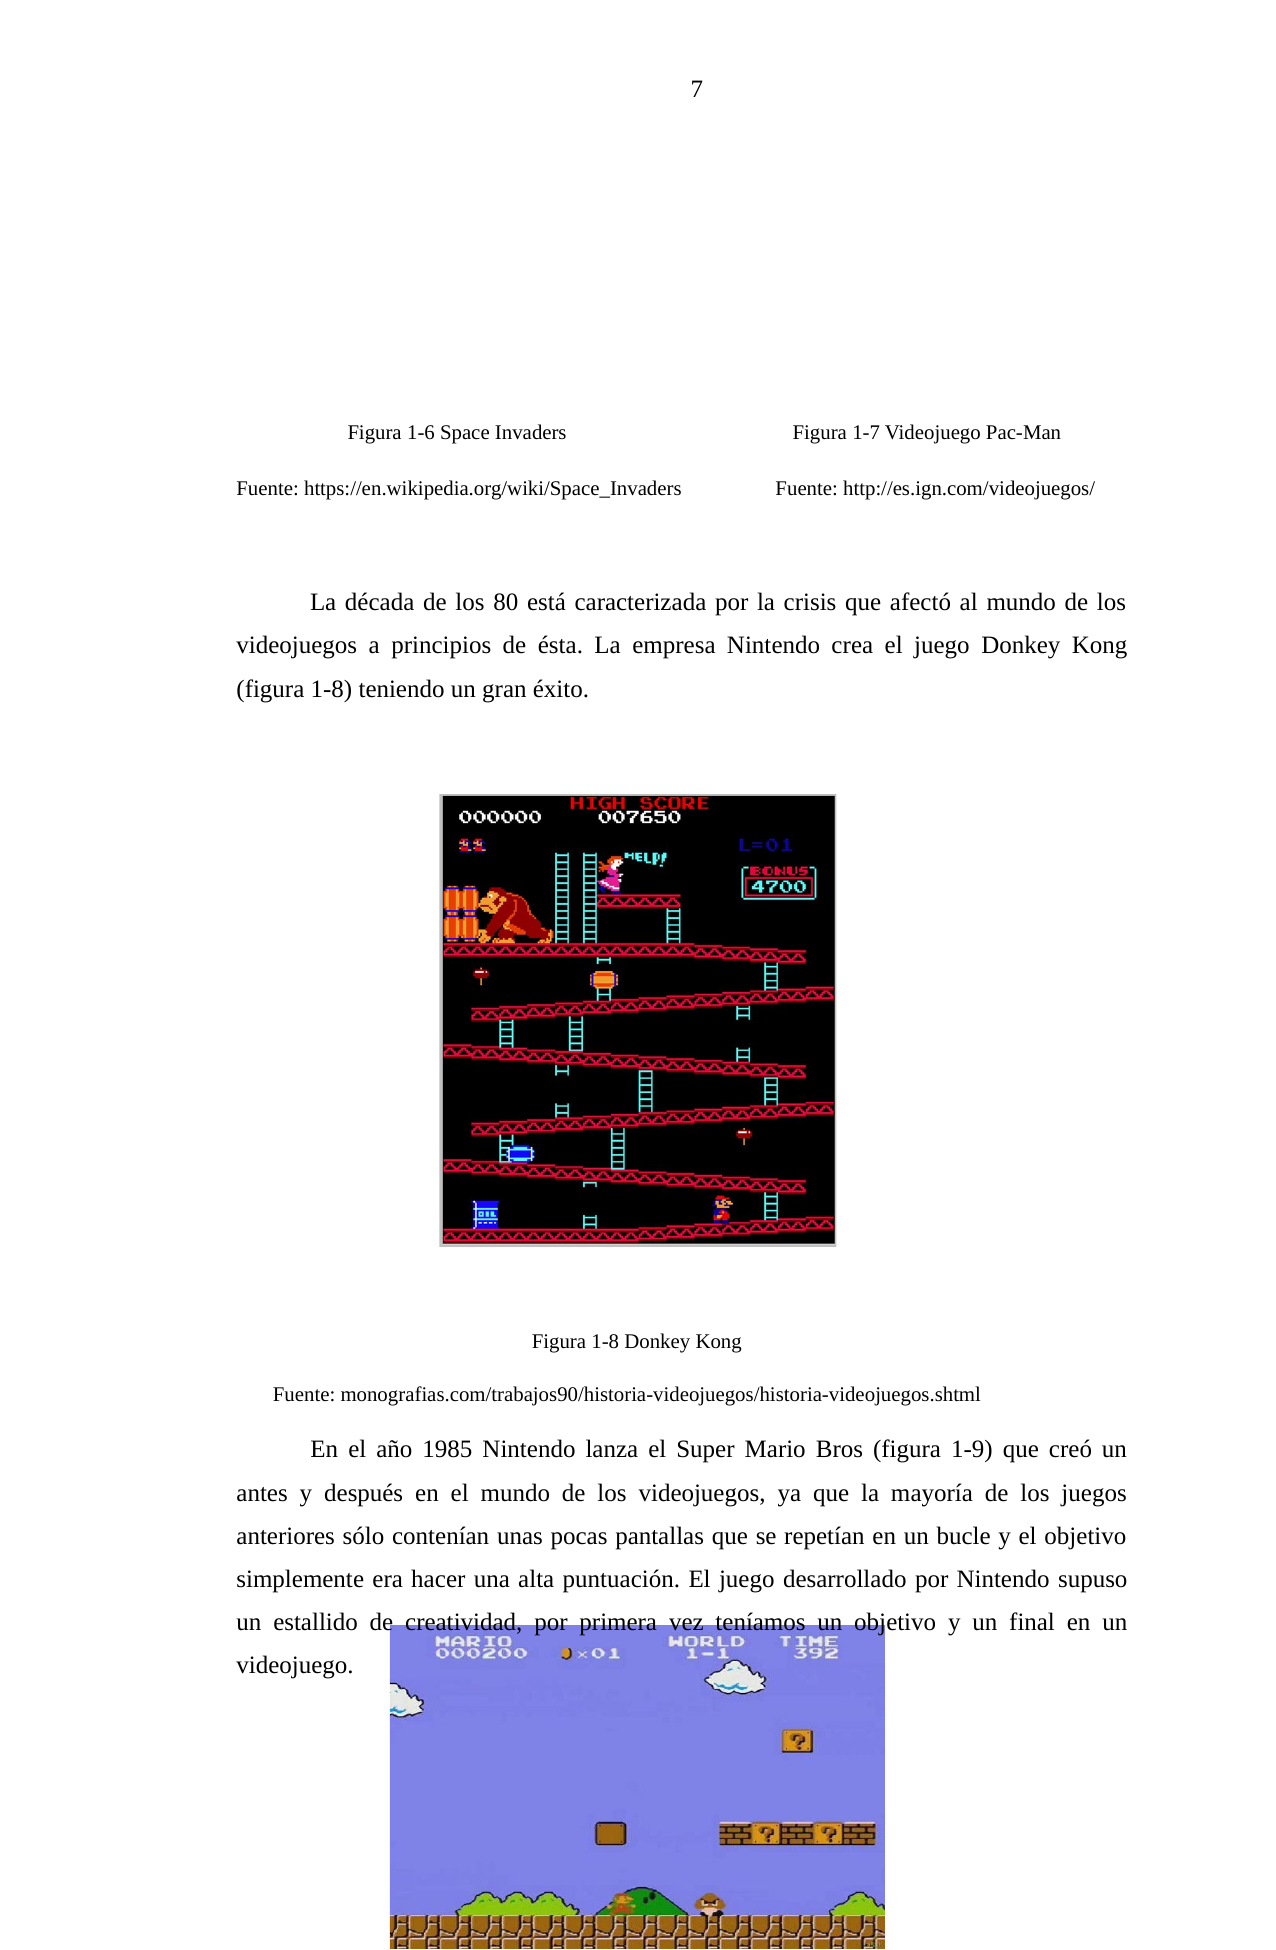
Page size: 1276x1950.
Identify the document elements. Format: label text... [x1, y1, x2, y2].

text Fuente: monografias.com/trabajos90/historia-videojuegos/historia-videojuegos.shtml [236, 1382, 1128, 1406]
text En el año 1985 Nintendo lanza el Super Mario Bros (figura 1-9) que creó un antes y después en el mundo de los videojuegos, ya que la mayoría de los juegos anteriores sólo contenían unas pocas pantallas que se repetían en un bucle y el objetivo simplemente era hacer una alta puntuación. El juego desarrollado por Nintendo supuso un estallido de creatividad, por primera vez teníamos un objetivo y un final en un videojuego. [236, 1434, 1128, 1679]
text Figura 1-6 Space Invaders Figura 1-7 Videojuego Pac-Man [236, 416, 1128, 445]
text Fuente: https://en.wikipedia.org/wiki/Space_Invaders Fuente: http://es.ign.com/videojuegos/ [236, 476, 1128, 500]
text La década de los 80 está caracterizada por la crisis que afectó al mundo de los videojuegos a principios de ésta. La empresa Nintendo crea el juego Donkey Kong (figura 1-8) teniendo un gran éxito. [236, 587, 1128, 702]
text Figura 1-8 Donkey Kong [459, 1329, 1128, 1353]
